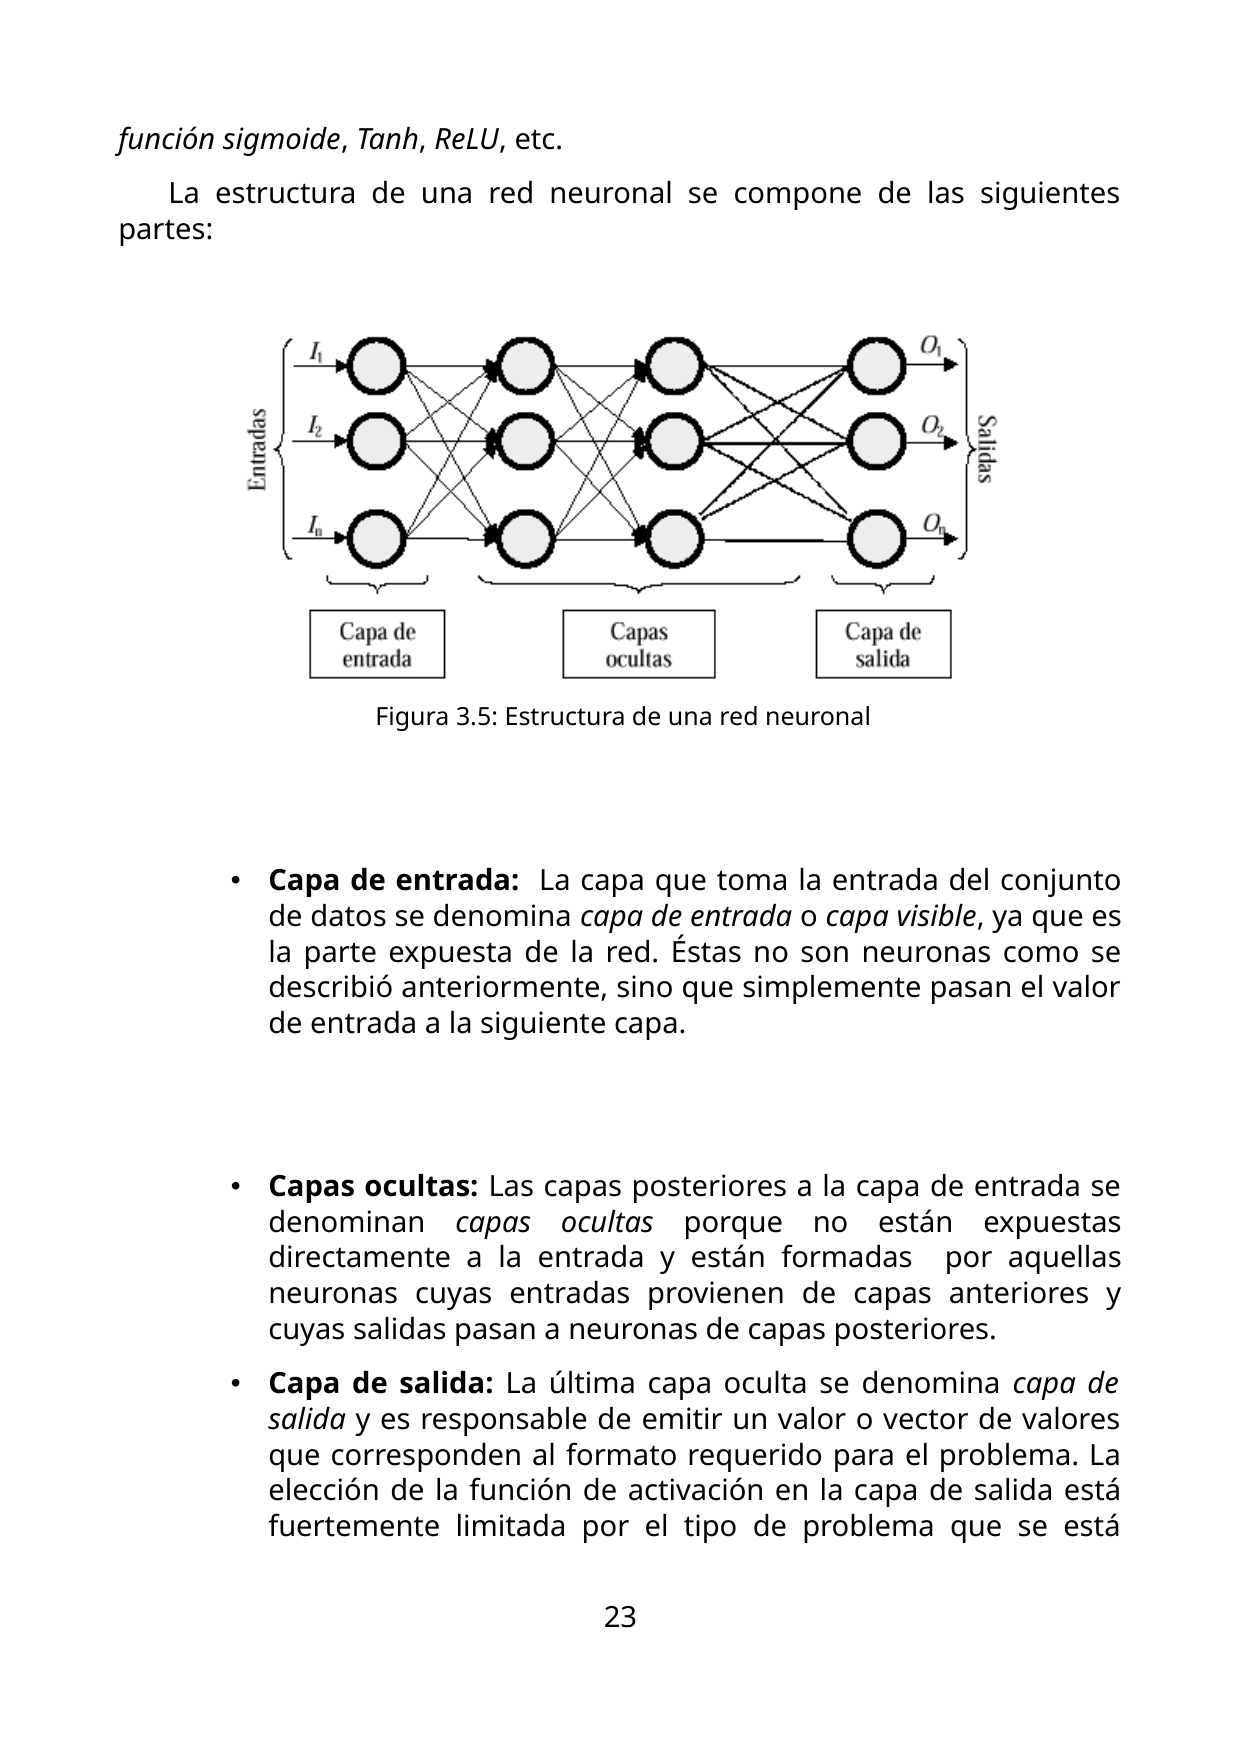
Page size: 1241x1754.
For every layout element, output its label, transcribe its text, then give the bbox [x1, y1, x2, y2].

picture [244, 317, 1002, 682]
list Capa de entrada: La capa que toma la entrada del conjunto de datos se denomina capa de entrada o capa visible, ya que es la parte expuesta de la red. Éstas no son neuronas como se describió anteriormente, sino que simplemente pasan el valor de entrada a la siguiente capa. [231, 859, 1122, 1042]
text [244, 294, 1002, 317]
list Capas ocultas: Las capas posteriores a la capa de entrada se denominan capas ocultas porque no están expuestas directamente a la entrada y están formadas por aquellas neuronas cuyas entradas provienen de capas anteriores y cuyas salidas pasan a neuronas de capas posteriores. [231, 1165, 1122, 1348]
text función sigmoide, Tanh, ReLU, etc. [118, 118, 1122, 158]
text Figura 3.5: Estructura de una red neuronal [244, 682, 1002, 732]
list Capa de salida: La última capa oculta se denomina capa de salida y es responsable de emitir un valor o vector de valores que corresponden al formato requerido para el problema. La elección de la función de activación en la capa de salida está fuertemente limitada por el tipo de problema que se está [231, 1362, 1122, 1545]
text La estructura de una red neuronal se compone de las siguientes partes: [118, 172, 1122, 248]
